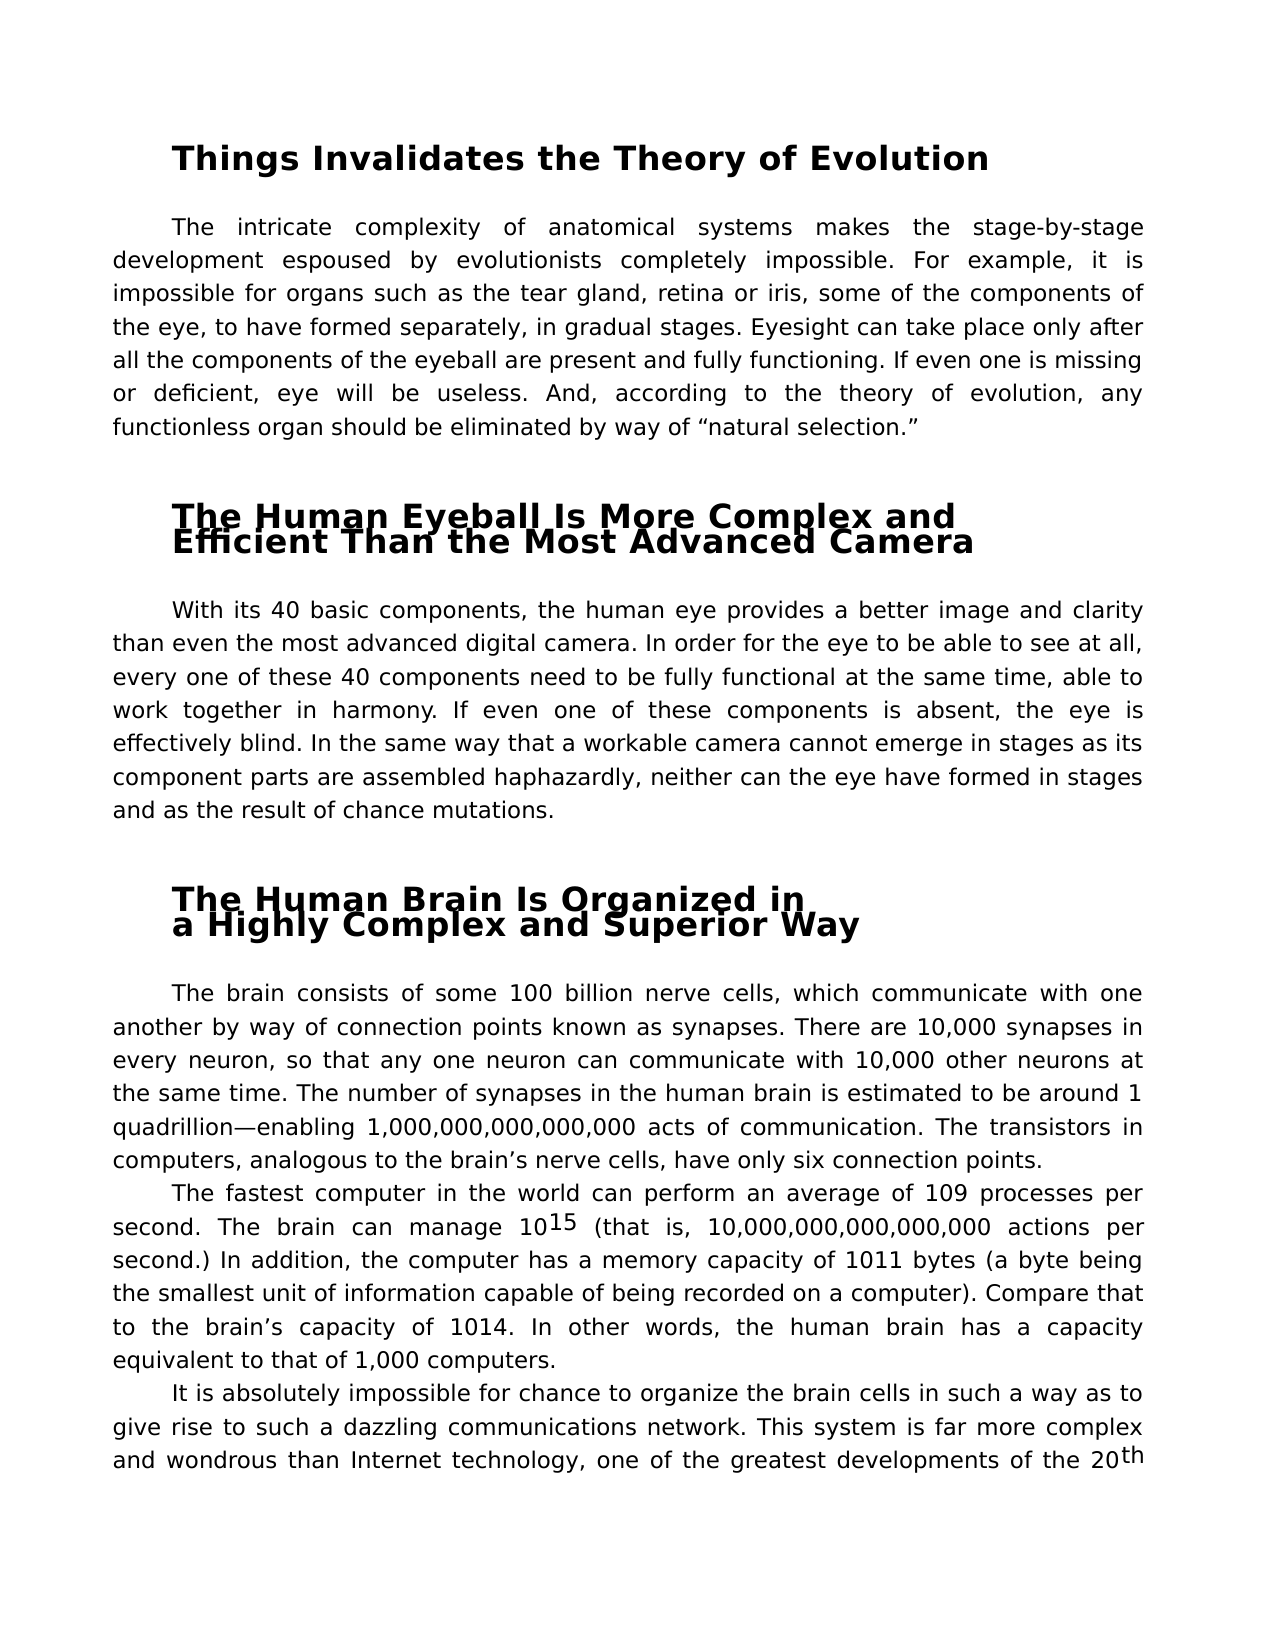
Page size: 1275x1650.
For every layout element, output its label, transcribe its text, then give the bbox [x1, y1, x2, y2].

text Things Invalidates the Theory of Evolution [112, 150, 1145, 175]
text a Highly Complex and Superior Way [660, 917, 1145, 942]
text Efficient Than the Most Advanced Camera [112, 533, 1145, 558]
text The brain consists of some 100 billion nerve cells, which communicate with one another by way of connection points known as synapses. There are 10,000 synapses in every neuron, so that any one neuron can communicate with 10,000 other neurons at the same time. The number of synapses in the human brain is estimated to be around 1 quadrillion—enabling 1,000,000,000,000,000 acts of communication. The transistors in computers, analogous to the brain’s nerve cells, have only six connection points. [112, 975, 1145, 1175]
text a Highly Complex and Superior Way [434, 917, 664, 942]
text The Human Brain Is Organized in [456, 892, 614, 917]
text a Highly Complex and Superior Way [258, 917, 438, 942]
text It is absolutely impossible for chance to organize the brain cells in such a way as to give rise to such a dazzling communications network. This system is far more complex and wondrous than Internet technology, one of the greatest developments of the 20th [112, 1375, 1145, 1475]
text The Human Brain Is Organized in [112, 892, 274, 917]
text The Human Brain Is Organized in [279, 892, 356, 917]
text The Human Brain Is Organized in [354, 892, 458, 917]
text The Human Eyeball Is More Complex and [203, 508, 1145, 533]
text a Highly Complex and Superior Way [112, 917, 262, 942]
text The Human Brain Is Organized in [617, 892, 1145, 917]
text The Human Eyeball Is More Complex and [112, 508, 201, 533]
text The intricate complexity of anatomical systems makes the stage-by-stage development espoused by evolutionists completely impossible. For example, it is impossible for organs such as the tear gland, retina or iris, some of the components of the eye, to have formed separately, in gradual stages. Eyesight can take place only after all the components of the eyeball are present and fully functioning. If even one is missing or deficient, eye will be useless. And, according to the theory of evolution, any functionless organ should be eliminated by way of “natural selection.” [112, 208, 1145, 442]
text The fastest computer in the world can perform an average of 109 processes per second. The brain can manage 1015 (that is, 10,000,000,000,000,000 actions per second.) In addition, the computer has a memory capacity of 1011 bytes (a byte being the smallest unit of information capable of being recorded on a computer). Compare that to the brain’s capacity of 1014. In other words, the human brain has a capacity equivalent to that of 1,000 computers. [112, 1175, 1145, 1375]
text With its 40 basic components, the human eye provides a better image and clarity than even the most advanced digital camera. In order for the eye to be able to see at all, every one of these 40 components need to be fully functional at the same time, able to work together in harmony. If even one of these components is absent, the eye is effectively blind. In the same way that a workable camera cannot emerge in stages as its component parts are assembled haphazardly, neither can the eye have formed in stages and as the result of chance mutations. [112, 592, 1145, 825]
